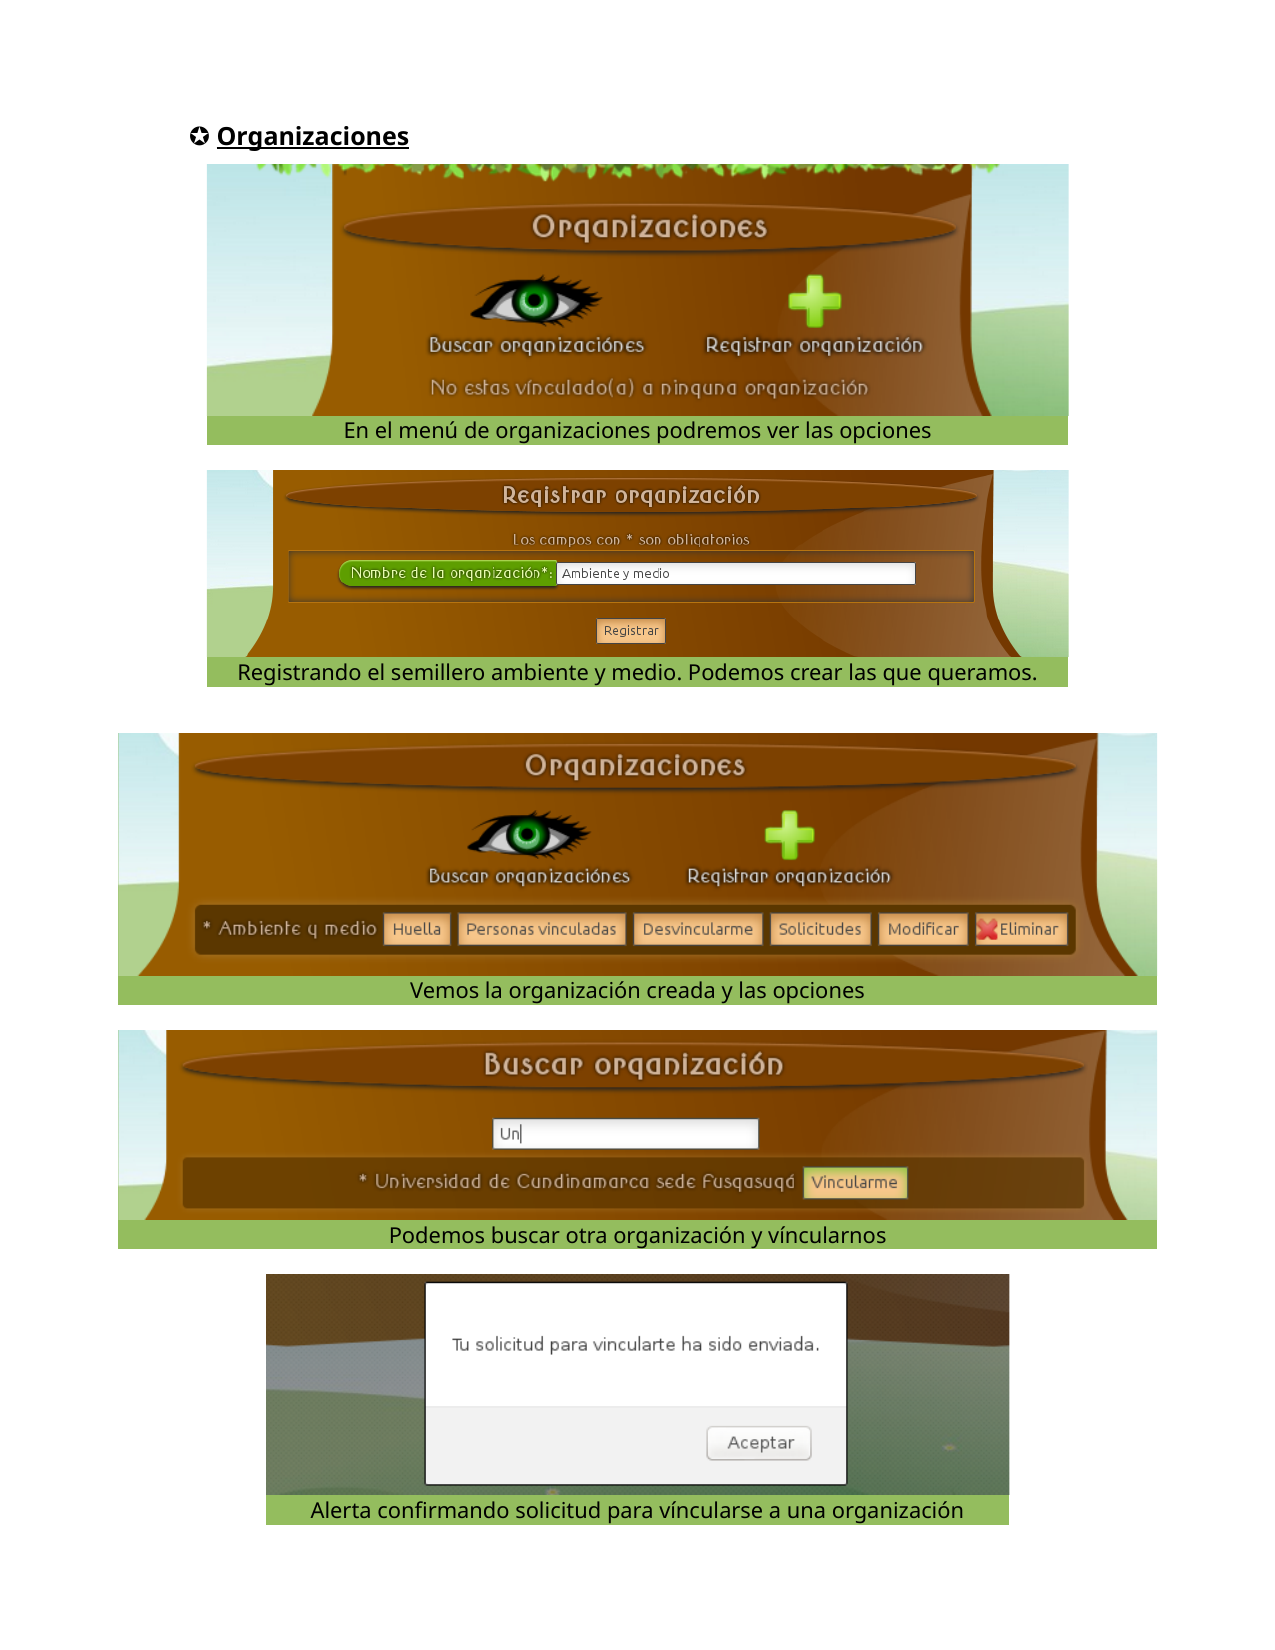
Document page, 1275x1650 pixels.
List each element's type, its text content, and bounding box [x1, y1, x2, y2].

picture [118, 733, 1158, 976]
picture [206, 470, 1069, 657]
text Alerta confirmando solicitud para víncularse a una organización [266, 1495, 1009, 1525]
text Podemos buscar otra organización y víncularnos [118, 1220, 1157, 1249]
text En el menú de organizaciones podremos ver las opciones [207, 416, 1068, 445]
picture [266, 1274, 1010, 1495]
text Registrando el semillero ambiente y medio. Podemos crear las que queramos. [207, 657, 1068, 687]
text Vemos la organización creada y las opciones [118, 976, 1157, 1005]
picture [206, 164, 1069, 416]
subtitle ✪ Organizaciones [189, 118, 1157, 152]
picture [118, 1030, 1158, 1220]
